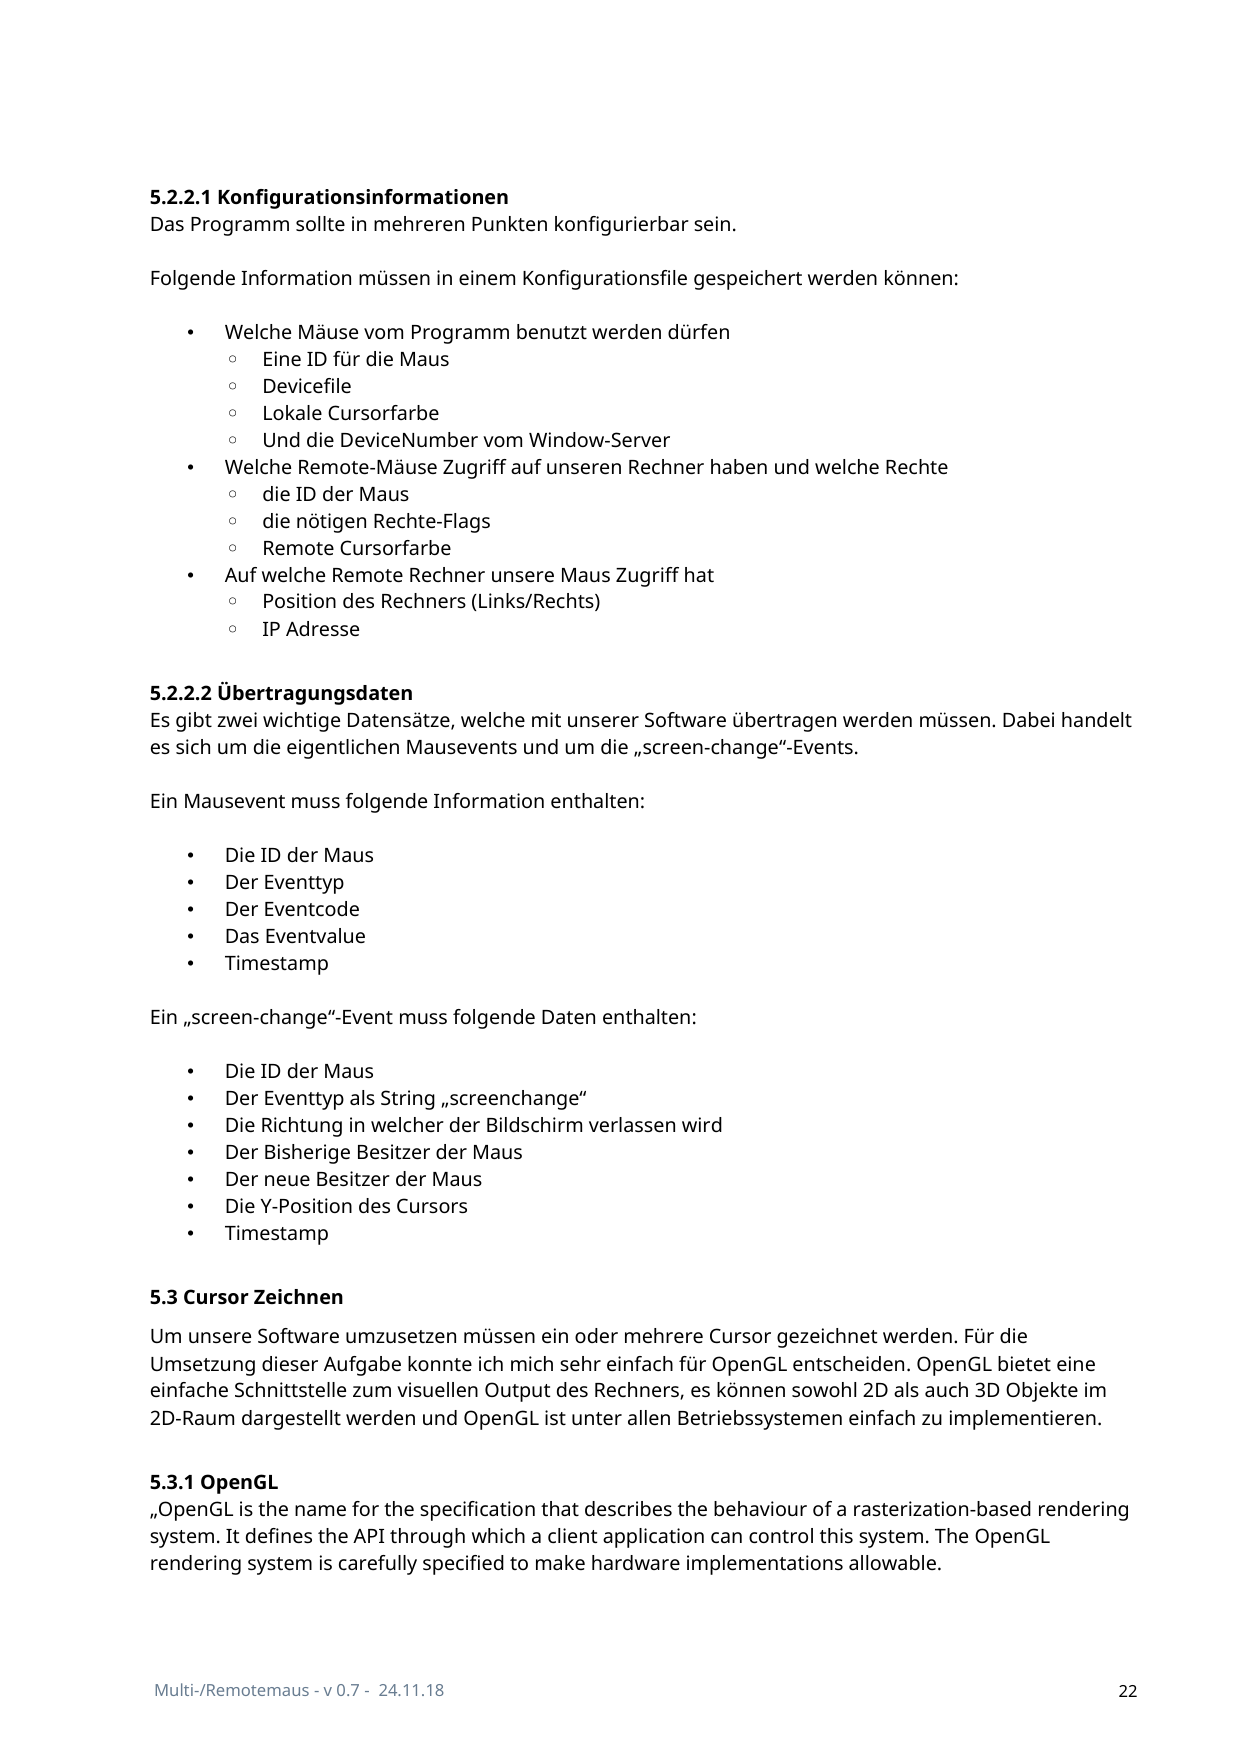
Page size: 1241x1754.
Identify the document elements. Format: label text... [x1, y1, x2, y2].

list Das Eventvalue [187, 922, 1136, 949]
text Folgende Information müssen in einem Konfigurationsfile gespeichert werden können: [149, 264, 1136, 291]
list Remote Cursorfarbe [224, 534, 1136, 561]
list Und die DeviceNumber vom Window-Server [224, 426, 1136, 453]
list Der Eventtyp als String „screenchange“ [187, 1084, 1136, 1111]
list IP Adresse [224, 615, 1136, 642]
subtitle Übertragungsdaten [149, 679, 1136, 706]
text Um unsere Software umzusetzen müssen ein oder mehrere Cursor gezeichnet werden. Für die Umsetzung dieser Aufgabe konnte ich mich sehr einfach für OpenGL entscheiden. OpenGL bietet eine einfache Schnittstelle zum visuellen Output des Rechners, es können sowohl 2D als auch 3D Objekte im 2D-Raum dargestellt werden und OpenGL ist unter allen Betriebssystemen einfach zu implementieren. [149, 1323, 1136, 1431]
list Der Eventtyp [187, 868, 1136, 895]
list Die Y-Position des Cursors [187, 1192, 1136, 1219]
list Welche Mäuse vom Programm benutzt werden dürfen [187, 318, 1136, 345]
subtitle Konfigurationsinformationen [149, 183, 1136, 210]
list Der neue Besitzer der Maus [187, 1165, 1136, 1192]
list Eine ID für die Maus [224, 345, 1136, 372]
list Der Bisherige Besitzer der Maus [187, 1138, 1136, 1165]
text „OpenGL is the name for the specification that describes the behaviour of a rasterization-based rendering system. It defines the API through which a client application can control this system. The OpenGL rendering system is carefully specified to make hardware implementations allowable. [149, 1495, 1136, 1576]
list Position des Rechners (Links/Rechts) [224, 588, 1136, 615]
list die ID der Maus [224, 480, 1136, 507]
list Die Richtung in welcher der Bildschirm verlassen wird [187, 1111, 1136, 1138]
text Ein „screen-change“-Event muss folgende Daten enthalten: [149, 1003, 1136, 1030]
text Das Programm sollte in mehreren Punkten konfigurierbar sein. [149, 210, 1136, 237]
list Auf welche Remote Rechner unsere Maus Zugriff hat [187, 561, 1136, 588]
list Welche Remote-Mäuse Zugriff auf unseren Rechner haben und welche Rechte [187, 453, 1136, 480]
list Timestamp [187, 949, 1136, 976]
list die nötigen Rechte-Flags [224, 507, 1136, 534]
list Lokale Cursorfarbe [224, 399, 1136, 426]
list Die ID der Maus [187, 841, 1136, 868]
text Es gibt zwei wichtige Datensätze, welche mit unserer Software übertragen werden müssen. Dabei handelt es sich um die eigentlichen Mausevents und um die „screen-change“-Events. [149, 706, 1136, 760]
list Die ID der Maus [187, 1057, 1136, 1084]
list Der Eventcode [187, 895, 1136, 922]
list Devicefile [224, 372, 1136, 399]
subtitle Cursor Zeichnen [149, 1283, 1136, 1310]
text Ein Mausevent muss folgende Information enthalten: [149, 787, 1136, 814]
subtitle OpenGL [149, 1468, 1136, 1495]
list Timestamp [187, 1219, 1136, 1246]
